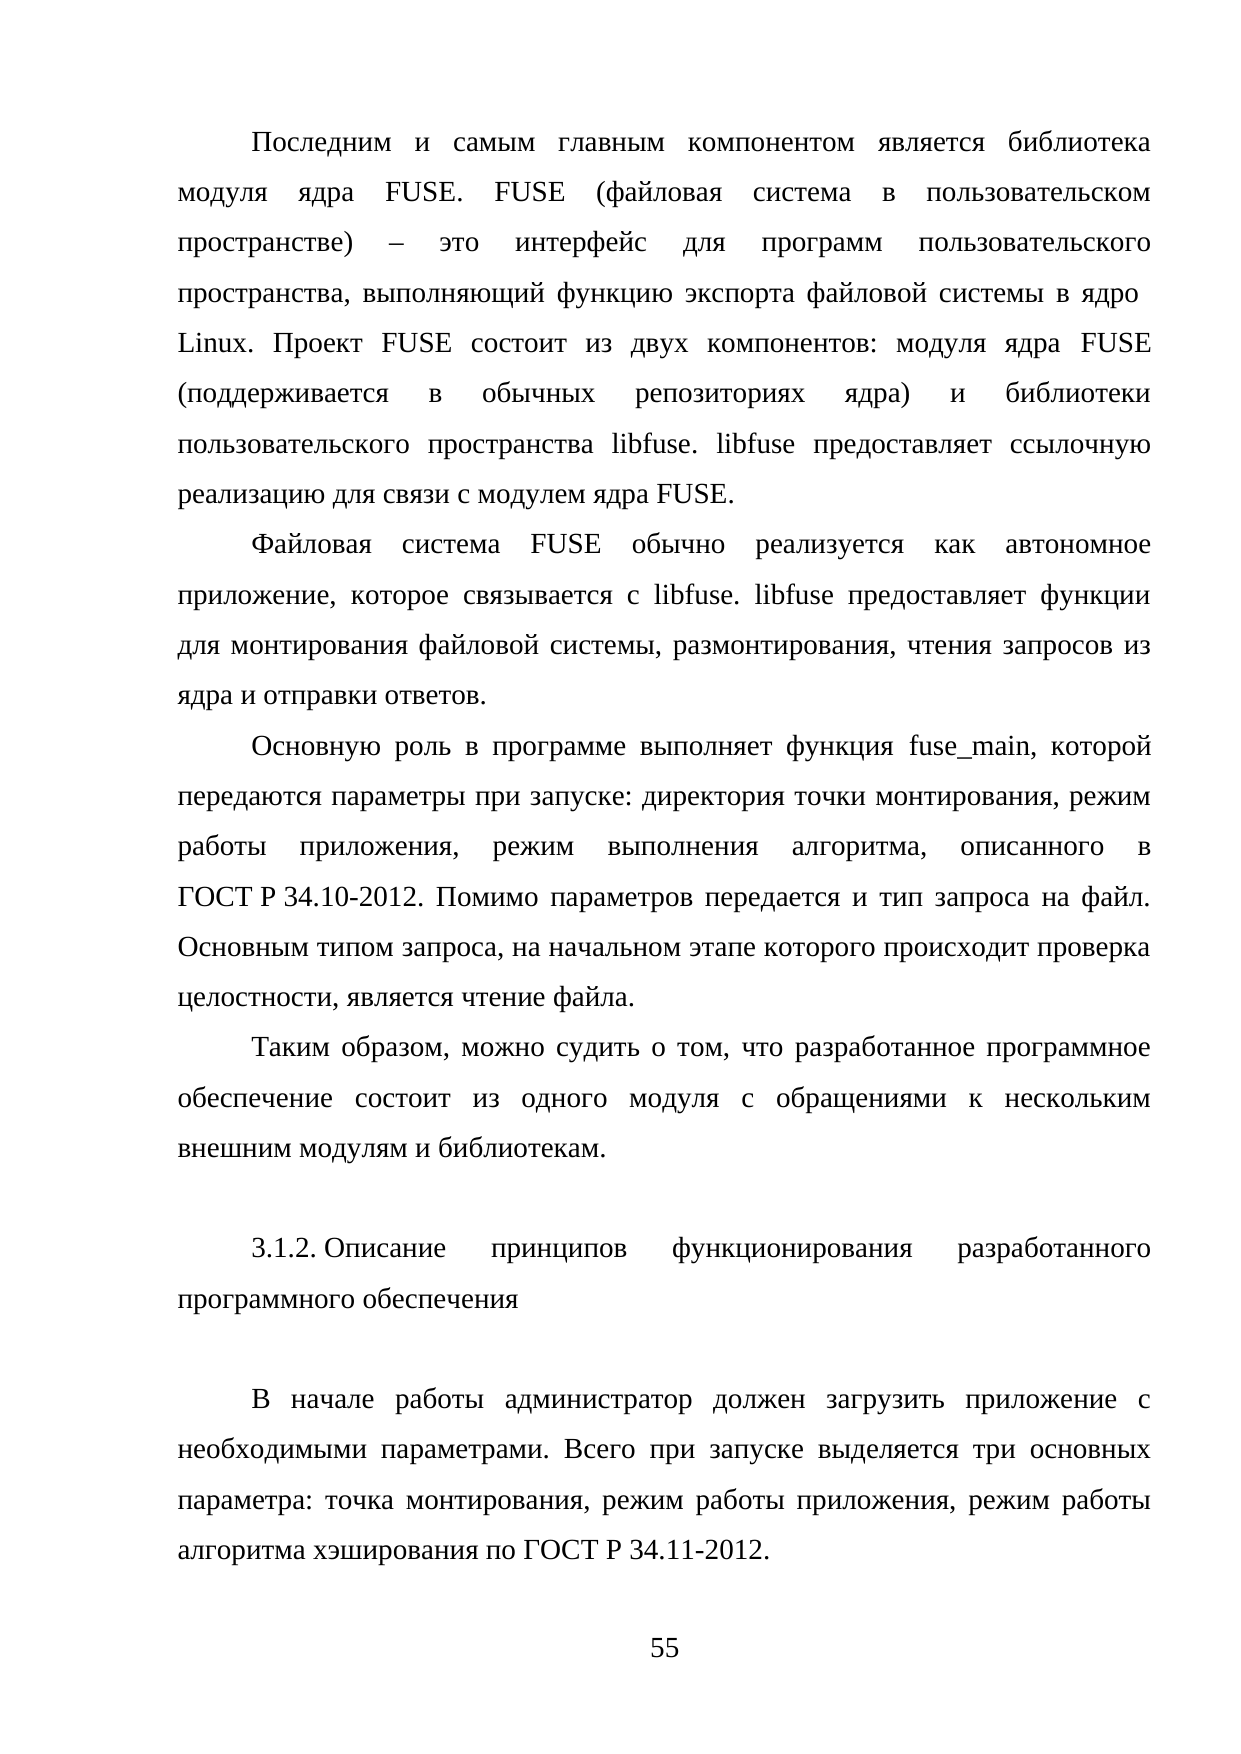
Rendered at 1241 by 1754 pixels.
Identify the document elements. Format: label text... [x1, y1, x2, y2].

text Файловая система FUSE обычно реализуется как автономное приложение, которое связывается с libfuse. libfuse предоставляет функции для монтирования файловой системы, размонтирования, чтения запросов из ядра и отправки ответов. [177, 526, 1152, 711]
text В начале работы администратор должен загрузить приложение с необходимыми параметрами. Всего при запуске выделяется три основных параметра: точка монтирования, режим работы приложения, режим работы алгоритма хэширования по ГОСТ Р 34.11-2012. [177, 1381, 1152, 1566]
text Основную роль в программе выполняет функция fuse_main, которой передаются параметры при запуске: директория точки монтирования, режим работы приложения, режим выполнения алгоритма, описанного в ГОСТ Р 34.10-2012. Помимо параметров передается и тип запроса на файл. Основным типом запроса, на начальном этапе которого происходит проверка целостности, является чтение файла. [177, 728, 1152, 1013]
text Последним и самым главным компонентом является библиотека модуля ядра FUSE. FUSE (файловая система в пользовательском пространстве) – это интерфейс для программ пользовательского пространства, выполняющий функцию экспорта файловой системы в ядро ​​Linux. Проект FUSE состоит из двух компонентов: модуля ядра FUSE (поддерживается в обычных репозиториях ядра) и библиотеки пользовательского пространства libfuse. libfuse предоставляет ссылочную реализацию для связи с модулем ядра FUSE. [177, 124, 1152, 510]
subtitle Описание принципов функционирования разработанного программного обеспечения [177, 1231, 1152, 1314]
text Таким образом, можно судить о том, что разработанное программное обеспечение состоит из одного модуля с обращениями к нескольким внешним модулям и библиотекам. [177, 1029, 1152, 1164]
